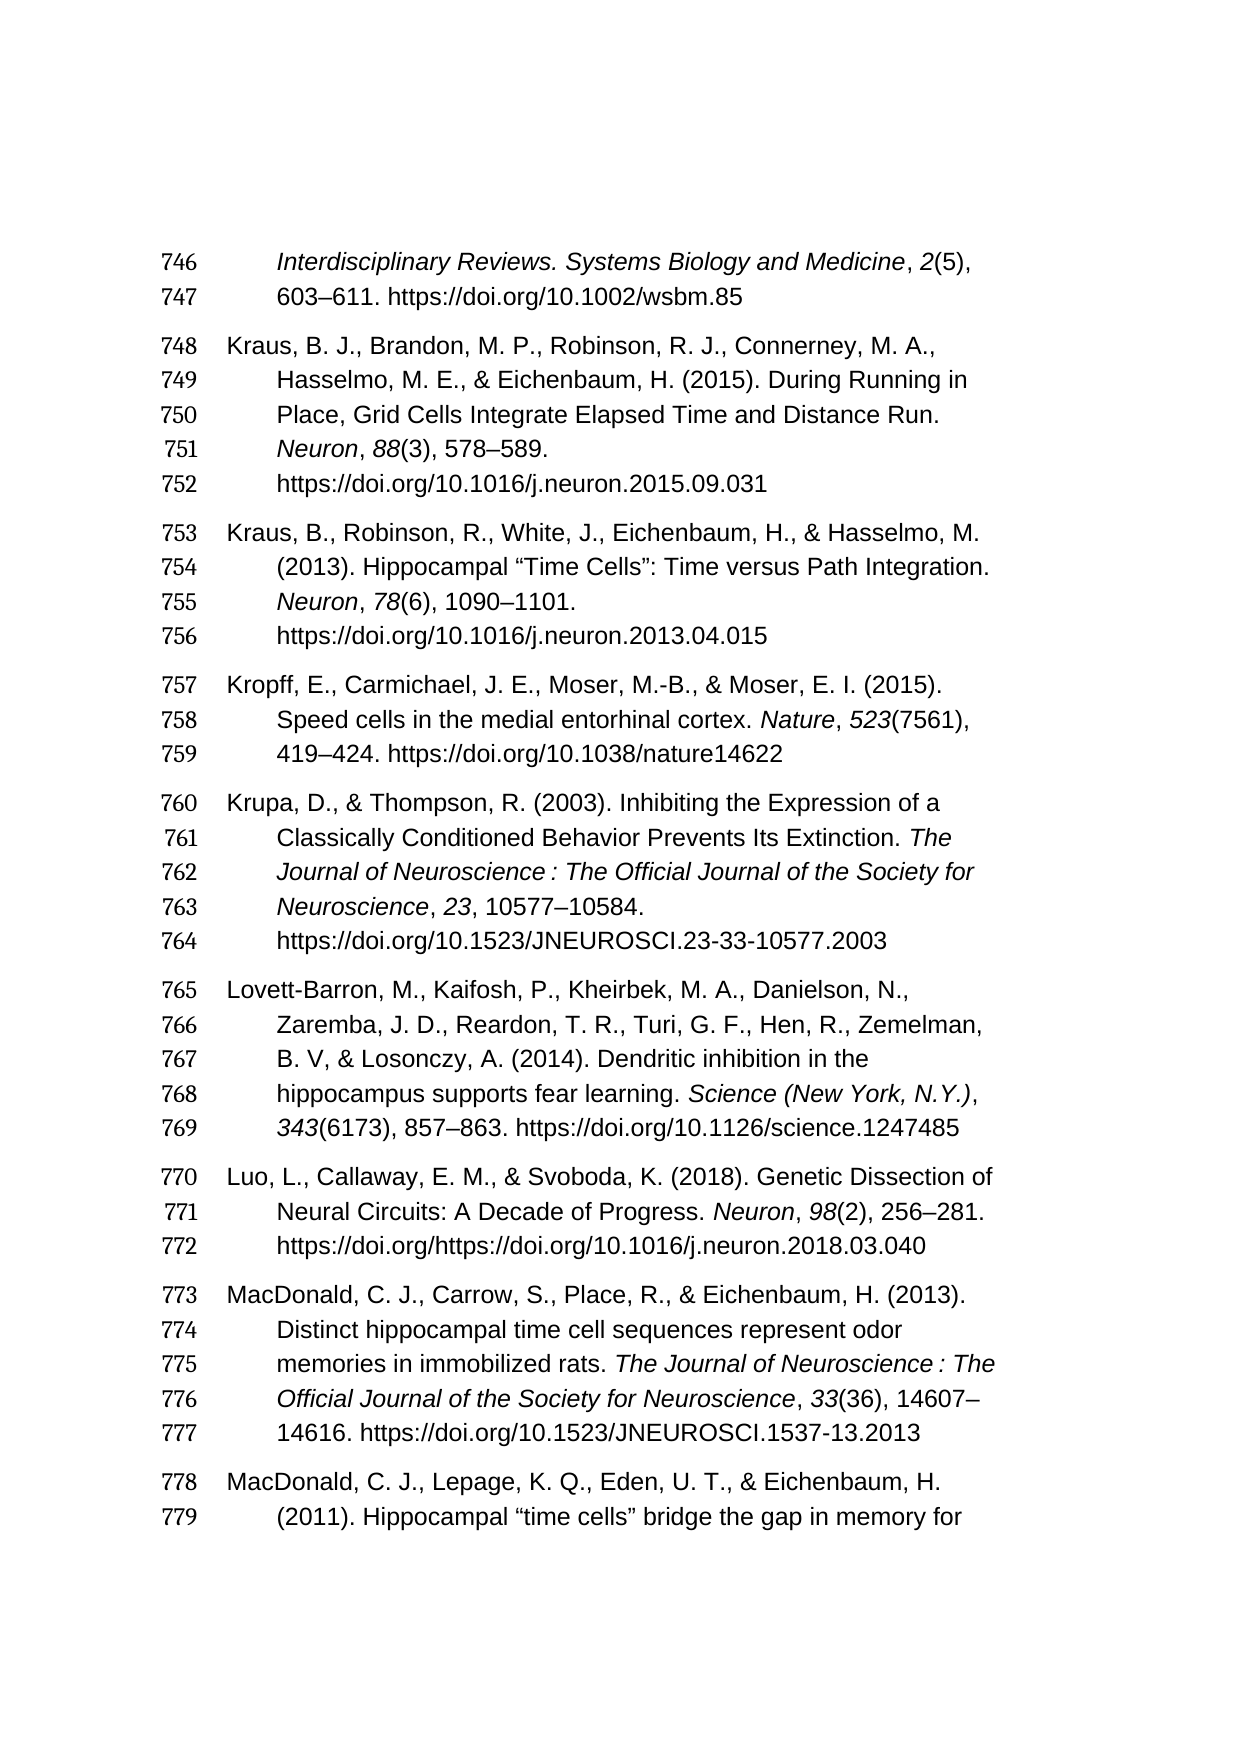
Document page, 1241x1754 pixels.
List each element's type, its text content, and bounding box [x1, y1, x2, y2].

text Lovett-Barron, M., Kaifosh, P., Kheirbek, M. A., Danielson, N., Zaremba, J. D., Reardon, T. R., Turi, G. F., Hen, R., Zemelman, B. V, & Losonczy, A. (2014). Dendritic inhibition in the hippocampus supports fear learning. Science (New York, N.Y.), 343(6173), 857–863. https://doi.org/10.1126/science.1247485 [226, 975, 1014, 1142]
text Kraus, B. J., Brandon, M. P., Robinson, R. J., Connerney, M. A., Hasselmo, M. E., & Eichenbaum, H. (2015). During Running in Place, Grid Cells Integrate Elapsed Time and Distance Run. Neuron, 88(3), 578–589. https://doi.org/10.1016/j.neuron.2015.09.031 [226, 331, 1014, 497]
text Krupa, D., & Thompson, R. (2003). Inhibiting the Expression of a Classically Conditioned Behavior Prevents Its Extinction. The Journal of Neuroscience : The Official Journal of the Society for Neuroscience, 23, 10577–10584. https://doi.org/10.1523/JNEUROSCI.23-33-10577.2003 [226, 788, 1014, 955]
text Kropff, E., Carmichael, J. E., Moser, M.-B., & Moser, E. I. (2015). Speed cells in the medial entorhinal cortex. Nature, 523(7561), 419–424. https://doi.org/10.1038/nature14622 [226, 670, 1014, 768]
text Interdisciplinary Reviews. Systems Biology and Medicine, 2(5), 603–611. https://doi.org/10.1002/wsbm.85 [226, 247, 1014, 310]
text MacDonald, C. J., Lepage, K. Q., Eden, U. T., & Eichenbaum, H. (2011). Hippocampal “time cells” bridge the gap in memory for [226, 1467, 1014, 1530]
text Luo, L., Callaway, E. M., & Svoboda, K. (2018). Genetic Dissection of Neural Circuits: A Decade of Progress. Neuron, 98(2), 256–281. https://doi.org/https://doi.org/10.1016/j.neuron.2018.03.040 [226, 1162, 1014, 1260]
text MacDonald, C. J., Carrow, S., Place, R., & Eichenbaum, H. (2013). Distinct hippocampal time cell sequences represent odor memories in immobilized rats. The Journal of Neuroscience : The Official Journal of the Society for Neuroscience, 33(36), 14607–14616. https://doi.org/10.1523/JNEUROSCI.1537-13.2013 [226, 1280, 1014, 1447]
text Kraus, B., Robinson, R., White, J., Eichenbaum, H., & Hasselmo, M. (2013). Hippocampal “Time Cells”: Time versus Path Integration. Neuron, 78(6), 1090–1101. https://doi.org/10.1016/j.neuron.2013.04.015 [226, 518, 1014, 650]
